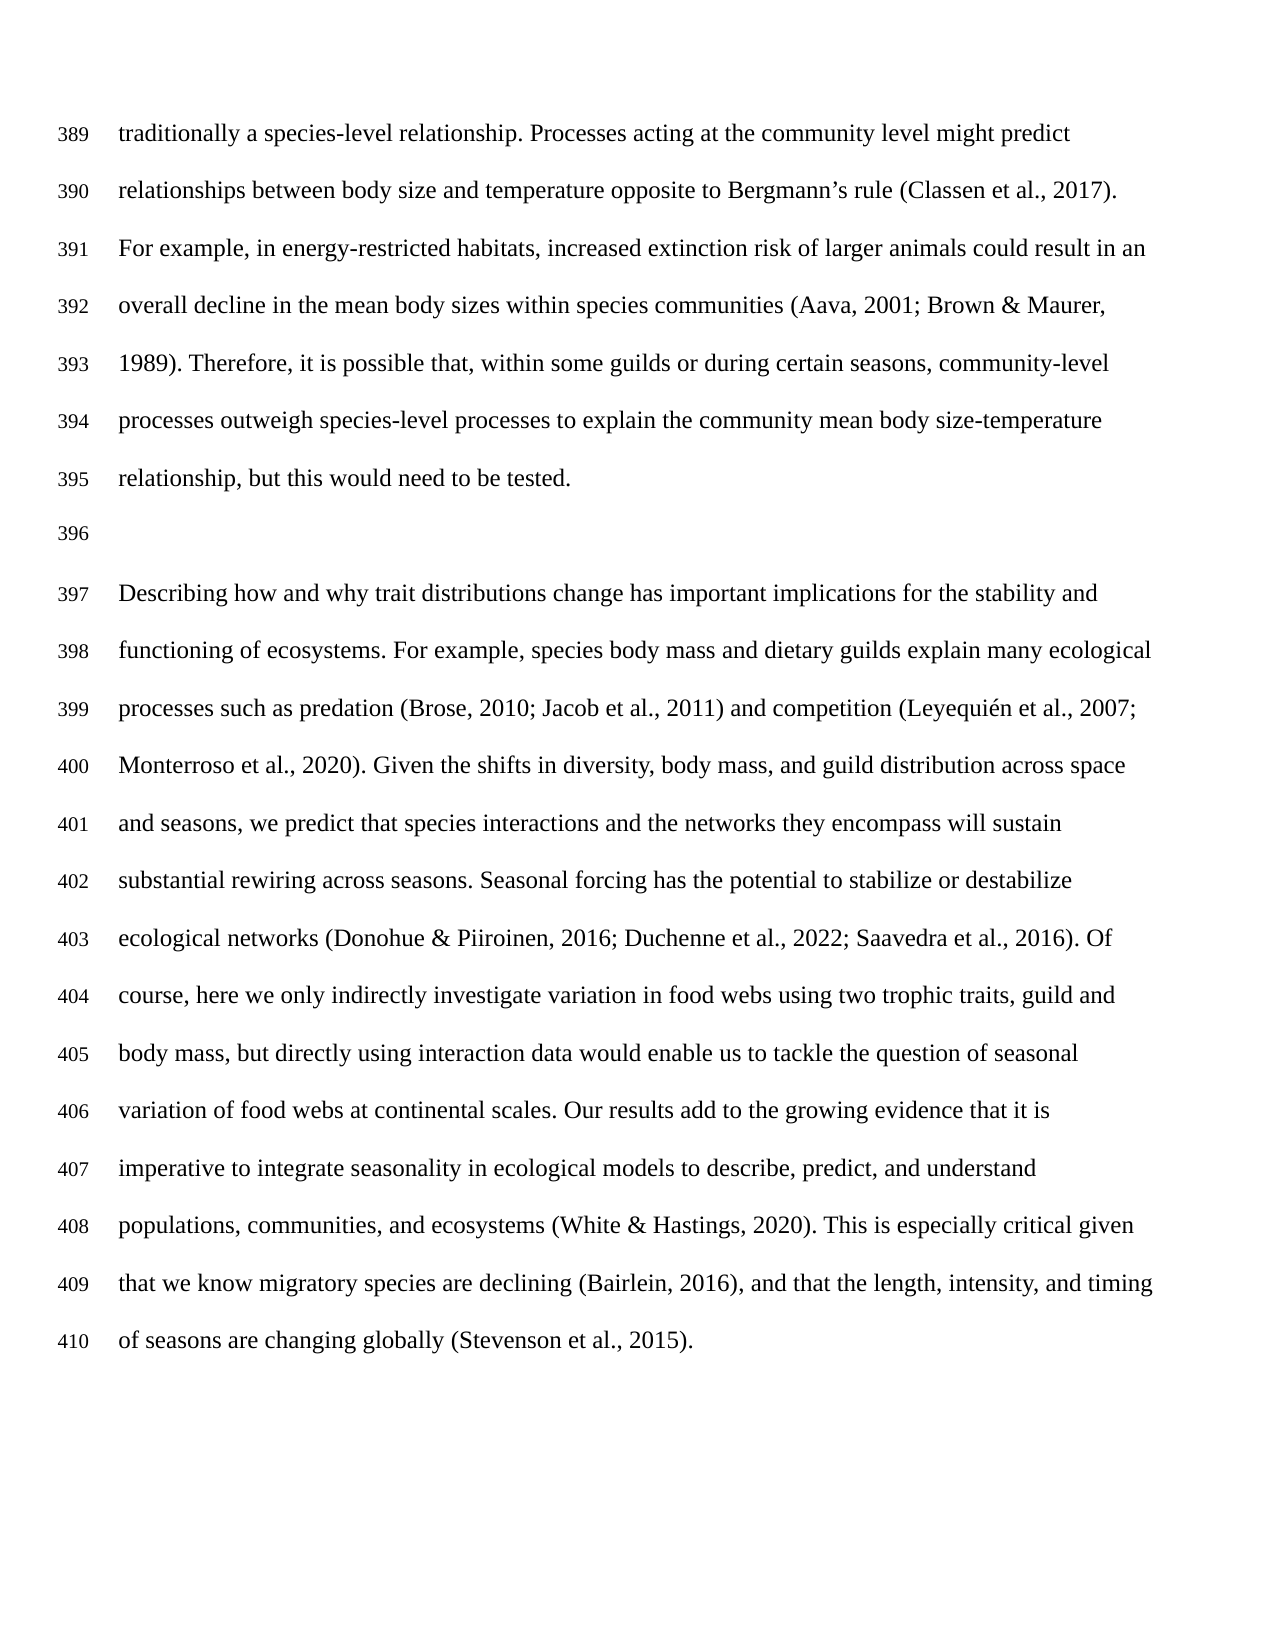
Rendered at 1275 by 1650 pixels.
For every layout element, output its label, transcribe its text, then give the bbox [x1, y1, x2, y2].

text Describing how and why trait distributions change has important implications for the stability and functioning of ecosystems. For example, species body mass and dietary guilds explain many ecological processes such as predation (Brose, 2010; Jacob et al., 2011) and competition (Leyequién et al., 2007; Monterroso et al., 2020). Given the shifts in diversity, body mass, and guild distribution across space and seasons, we predict that species interactions and the networks they encompass will sustain substantial rewiring across seasons. Seasonal forcing has the potential to stabilize or destabilize ecological networks (Donohue & Piiroinen, 2016; Duchenne et al., 2022; Saavedra et al., 2016). Of course, here we only indirectly investigate variation in food webs using two trophic traits, guild and body mass, but directly using interaction data would enable us to tackle the question of seasonal variation of food webs at continental scales. Our results add to the growing evidence that it is imperative to integrate seasonality in ecological models to describe, predict, and understand populations, communities, and ecosystems (White & Hastings, 2020). This is especially critical given that we know migratory species are declining (Bairlein, 2016), and that the length, intensity, and timing of seasons are changing globally (Stevenson et al., 2015). [118, 578, 1157, 1354]
text traditionally a species-level relationship. Processes acting at the community level might predict relationships between body size and temperature opposite to Bergmann’s rule (Classen et al., 2017). For example, in energy-restricted habitats, increased extinction risk of larger animals could result in an overall decline in the mean body sizes within species communities (Aava, 2001; Brown & Maurer, 1989). Therefore, it is possible that, within some guilds or during certain seasons, community-level processes outweigh species-level processes to explain the community mean body size-temperature relationship, but this would need to be tested. [118, 118, 1157, 492]
